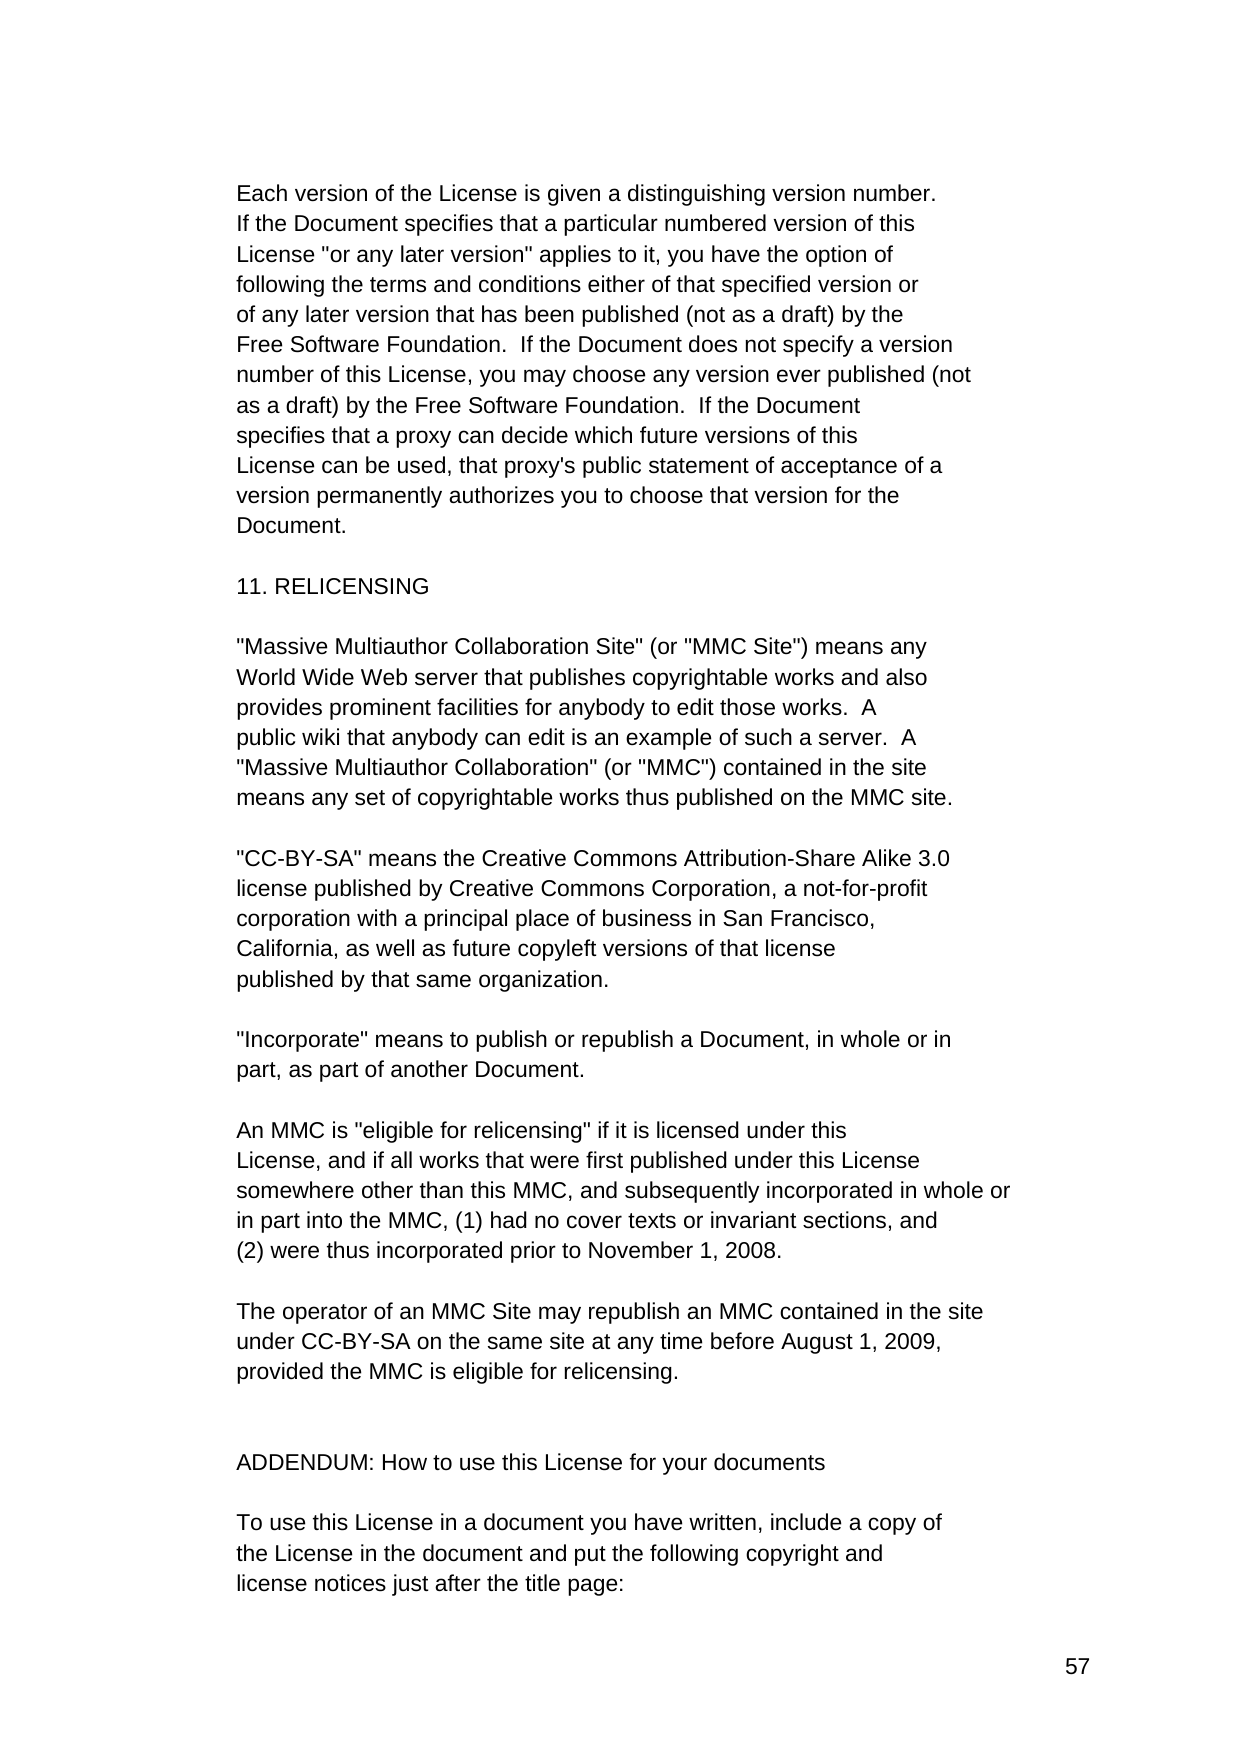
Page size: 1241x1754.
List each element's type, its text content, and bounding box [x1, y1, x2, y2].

text Each version of the License is given a distinguishing version number. If the Document specifies that a particular numbered version of this License "or any later version" applies to it, you have the option of following the terms and conditions either of that specified version or of any later version that has been published (not as a draft) by the Free Software Foundation. If the Document does not specify a version number of this License, you may choose any version ever published (not as a draft) by the Free Software Foundation. If the Document specifies that a proxy can decide which future versions of this License can be used, that proxy's public statement of acceptance of a version permanently authorizes you to choose that version for the Document. 11. RELICENSING "Massive Multiauthor Collaboration Site" (or "MMC Site") means any World Wide Web server that publishes copyrightable works and also provides prominent facilities for anybody to edit those works. A public wiki that anybody can edit is an example of such a server. A "Massive Multiauthor Collaboration" (or "MMC") contained in the site means any set of copyrightable works thus published on the MMC site. "CC-BY-SA" means the Creative Commons Attribution-Share Alike 3.0 license published by Creative Commons Corporation, a not-for-profit corporation with a principal place of business in San Francisco, California, as well as future copyleft versions of that license published by that same organization. "Incorporate" means to publish or republish a Document, in whole or in part, as part of another Document. An MMC is "eligible for relicensing" if it is licensed under this License, and if all works that were first published under this License somewhere other than this MMC, and subsequently incorporated in whole or in part into the MMC, (1) had no cover texts or invariant sections, and (2) were thus incorporated prior to November 1, 2008. The operator of an MMC Site may republish an MMC contained in the site under CC-BY-SA on the same site at any time before August 1, 2009, provided the MMC is eligible for relicensing. ADDENDUM: How to use this License for your documents To use this License in a document you have written, include a copy of the License in the document and put the following copyright and license notices just after the title page: [236, 150, 1090, 1596]
